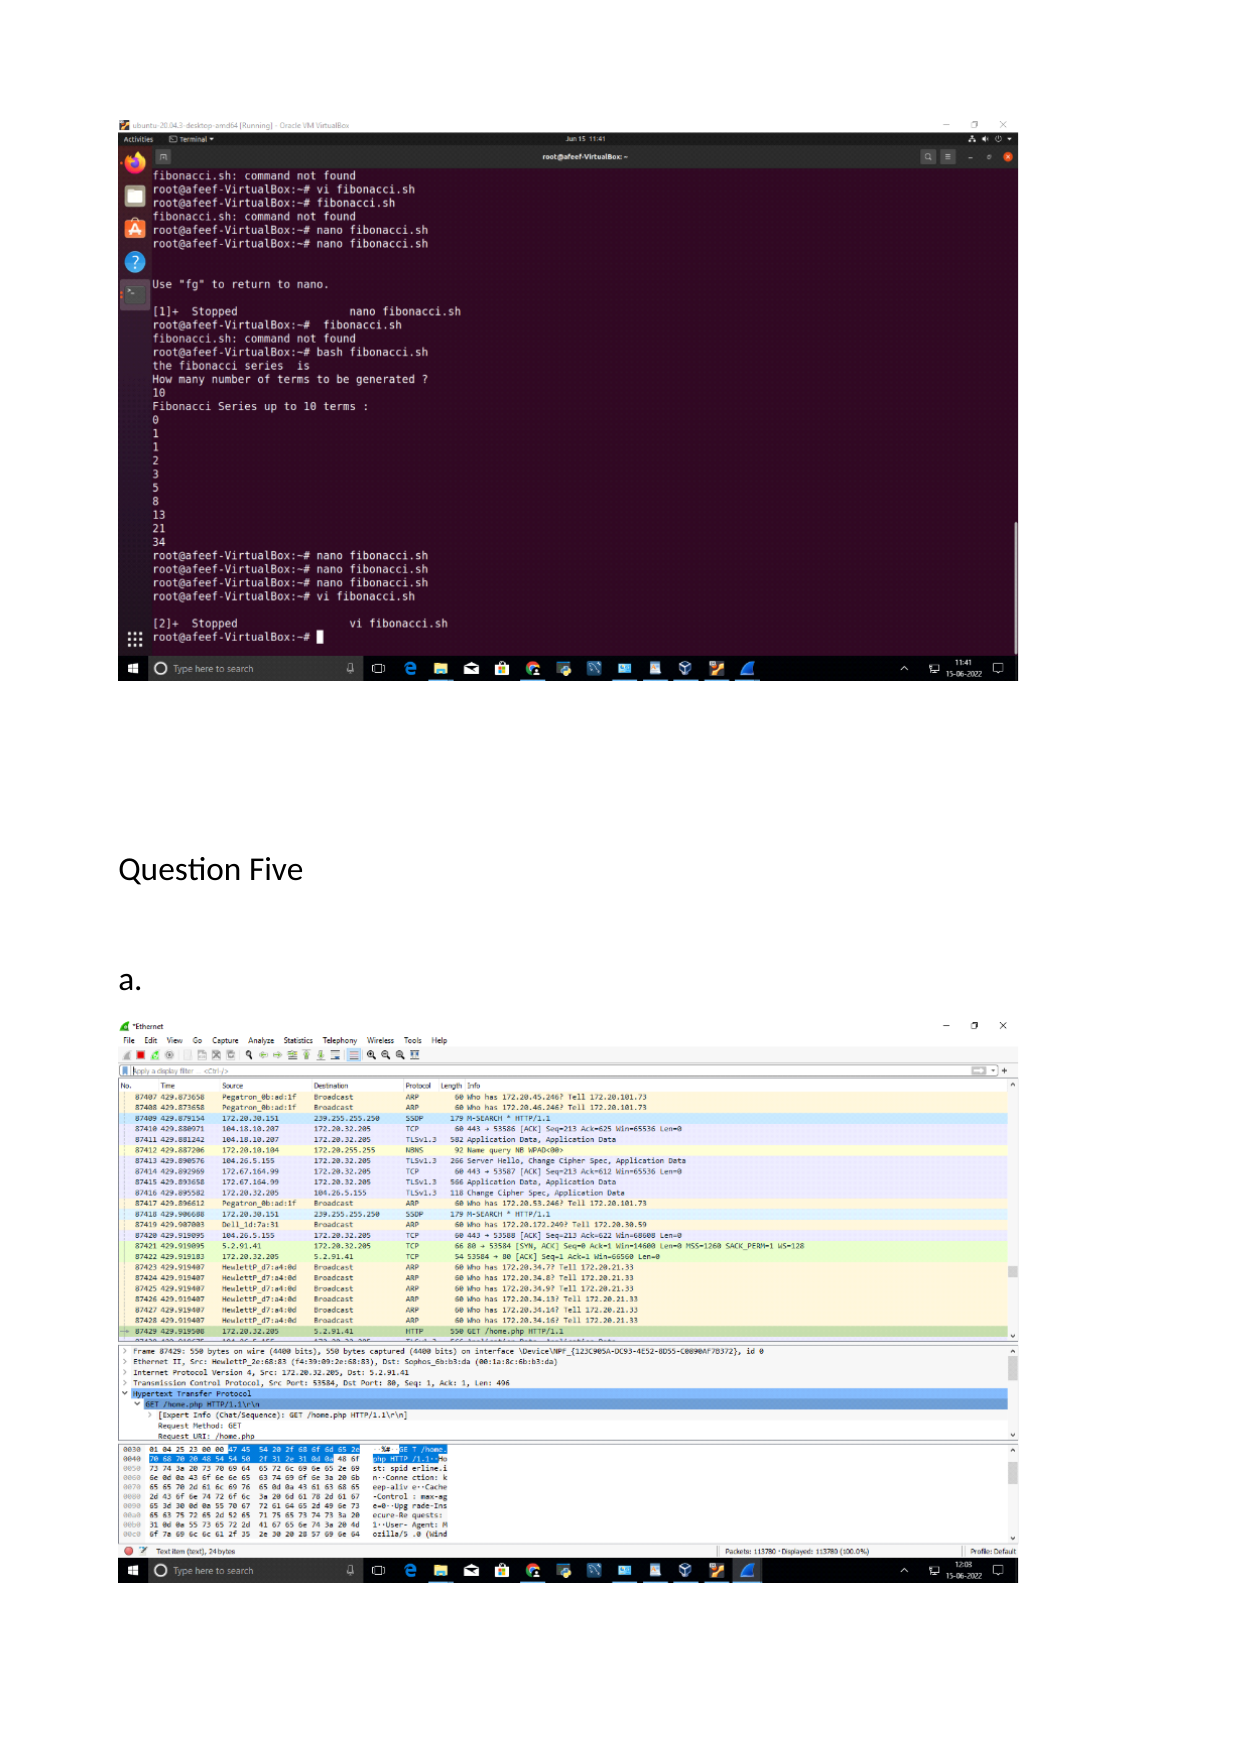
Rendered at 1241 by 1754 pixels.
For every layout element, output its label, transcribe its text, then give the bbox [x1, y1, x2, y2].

text a. [118, 958, 1122, 999]
text Question Five [118, 848, 1122, 889]
